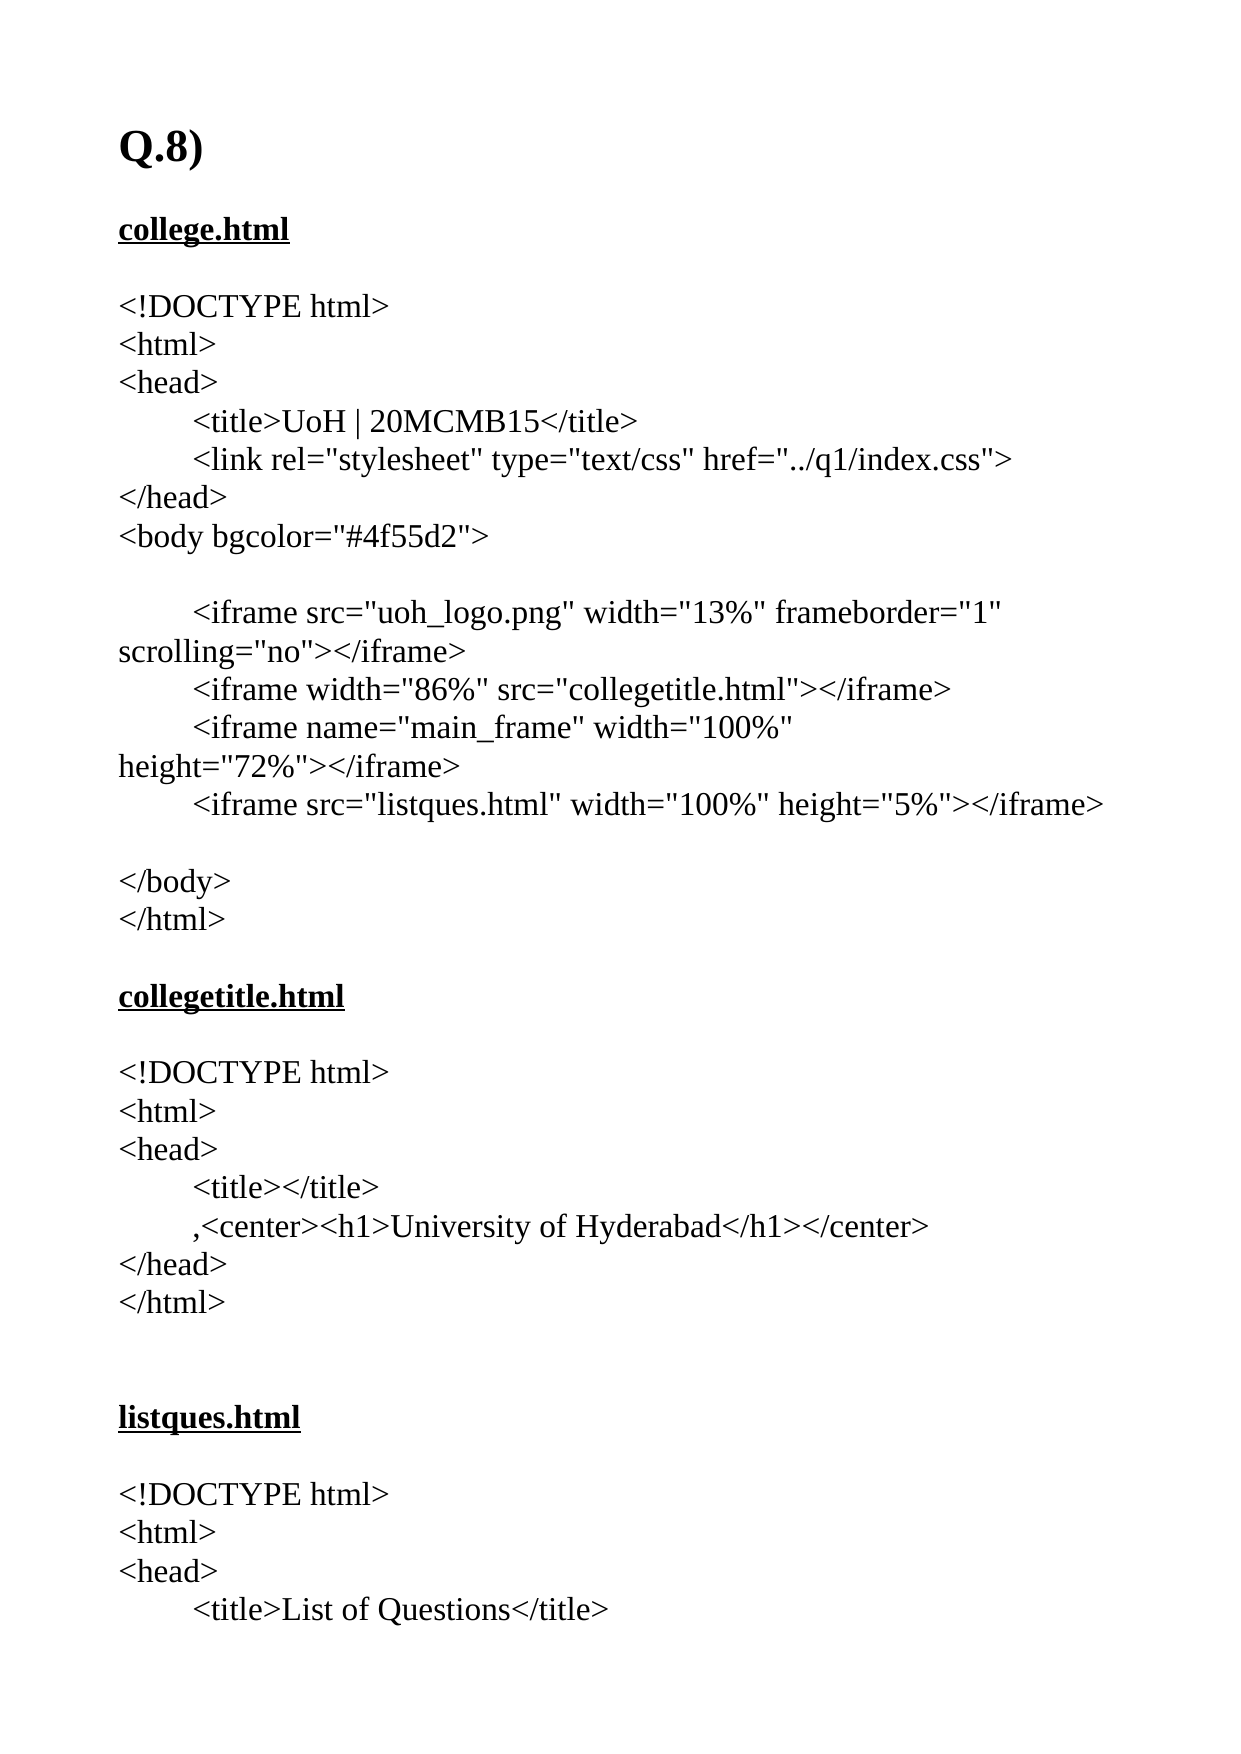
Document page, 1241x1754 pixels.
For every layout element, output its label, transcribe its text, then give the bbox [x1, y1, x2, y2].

text listques.html [118, 1397, 1122, 1436]
text <!DOCTYPE html> [118, 1052, 1122, 1091]
text <title>UoH | 20MCMB15</title> [118, 401, 1122, 439]
text <head> [118, 1129, 1122, 1167]
text <!DOCTYPE html> [118, 286, 1122, 324]
text </html> [118, 899, 1122, 937]
text ,<center><h1>University of Hyderabad</h1></center> [118, 1206, 1122, 1244]
text Q.8) [118, 118, 1122, 171]
text </html> [118, 1282, 1122, 1321]
text <body bgcolor="#4f55d2"> [118, 516, 1122, 554]
text <title></title> [118, 1167, 1122, 1206]
text <title>List of Questions</title> [118, 1589, 1122, 1627]
text <head> [118, 362, 1122, 401]
text collegetitle.html [118, 976, 1122, 1014]
text college.html [118, 209, 1122, 247]
text </head> [118, 477, 1122, 516]
text </head> [118, 1244, 1122, 1282]
text <iframe width="86%" src="collegetitle.html"></iframe> [118, 669, 1122, 707]
text <html> [118, 1091, 1122, 1129]
text <iframe src="listques.html" width="100%" height="5%"></iframe> [118, 784, 1122, 822]
text <link rel="stylesheet" type="text/css" href="../q1/index.css"> [118, 439, 1122, 477]
text <head> [118, 1551, 1122, 1589]
text <html> [118, 324, 1122, 362]
text </body> [118, 861, 1122, 899]
text <iframe name="main_frame" width="100%" height="72%"></iframe> [118, 707, 1122, 784]
text <html> [118, 1512, 1122, 1551]
text <!DOCTYPE html> [118, 1474, 1122, 1512]
text <iframe src="uoh_logo.png" width="13%" frameborder="1" scrolling="no"></iframe> [118, 592, 1122, 669]
